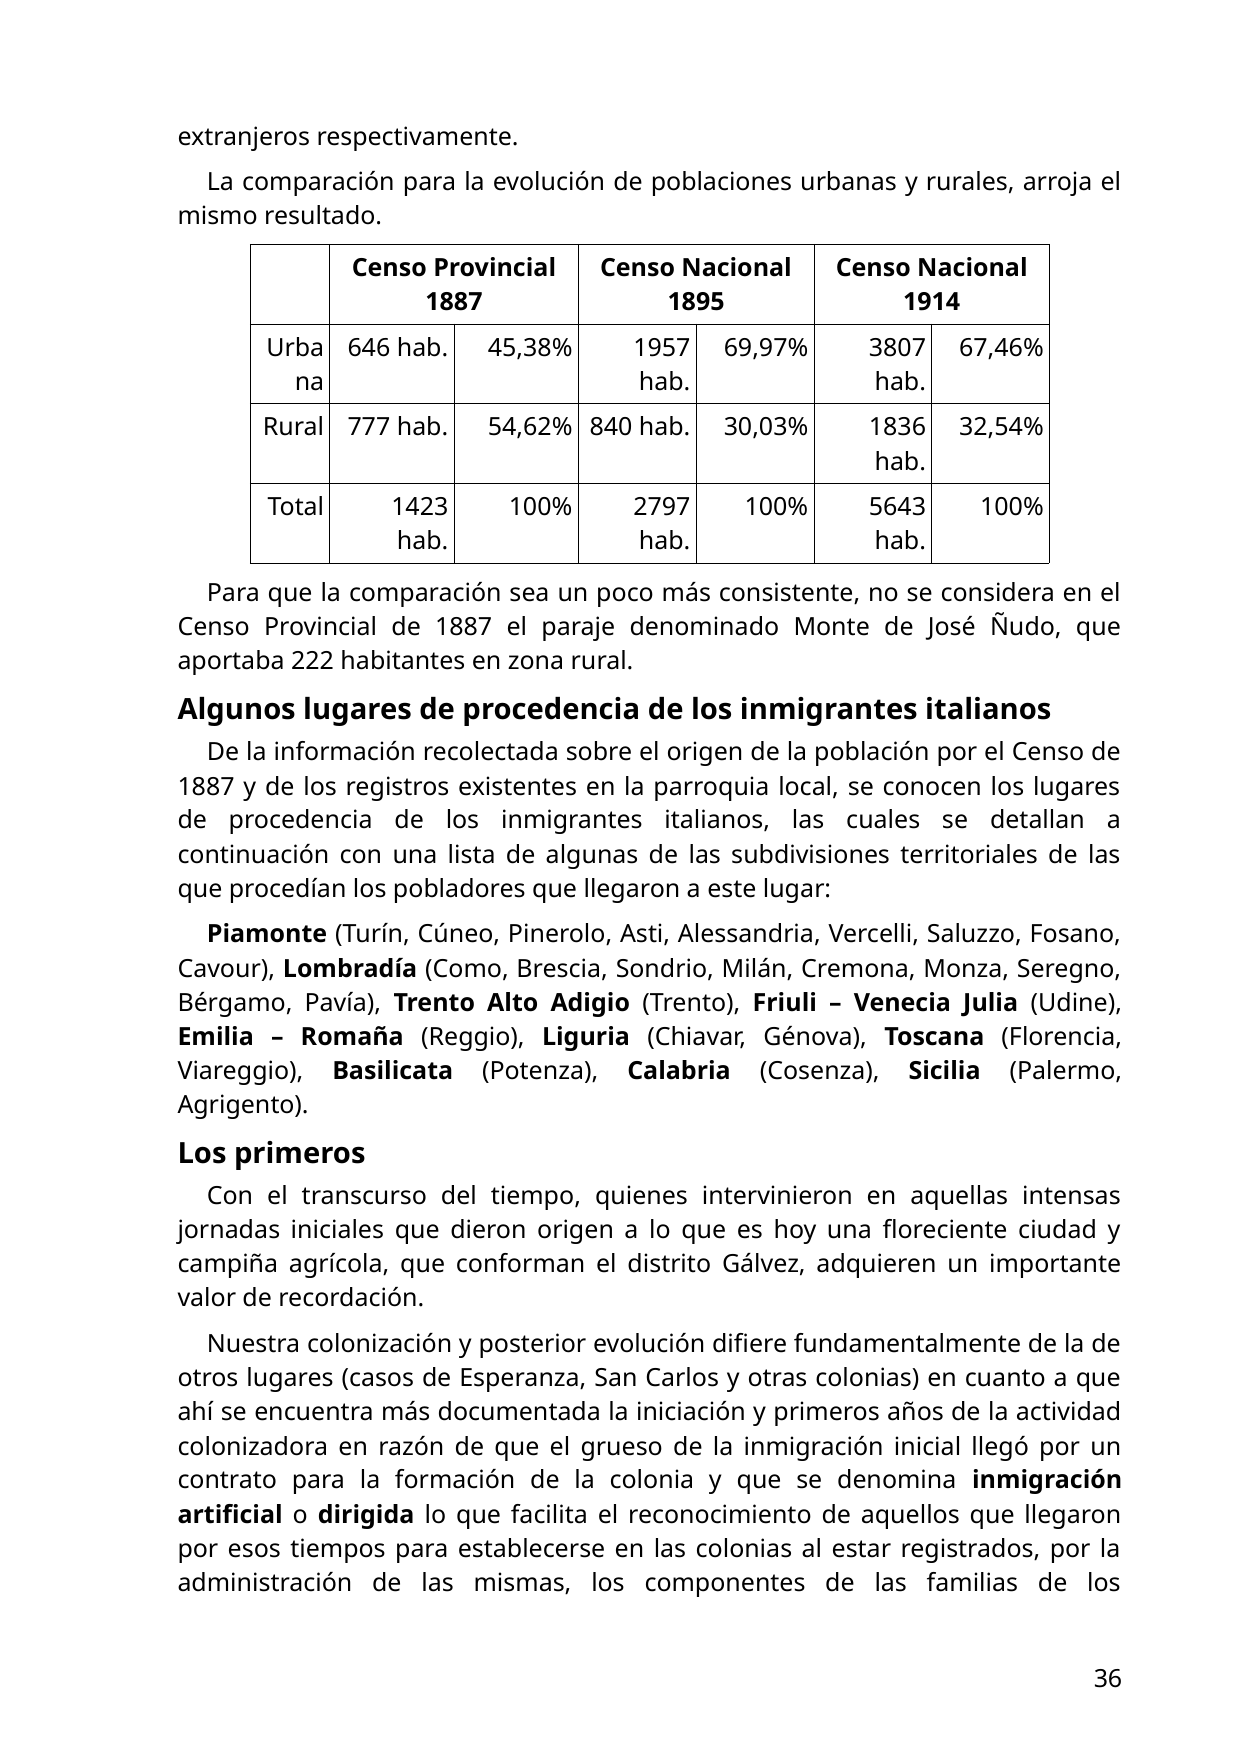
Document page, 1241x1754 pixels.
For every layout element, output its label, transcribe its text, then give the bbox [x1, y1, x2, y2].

table_header [251, 245, 329, 323]
table_cell 30,03% [697, 404, 814, 483]
text Con el transcurso del tiempo, quienes intervinieron en aquellas intensas jornadas iniciales que dieron origen a lo que es hoy una floreciente ciudad y campiña agrícola, que conforman el distrito Gálvez, adquieren un importante valor de recordación. [177, 1178, 1122, 1314]
table_cell Total [251, 484, 329, 563]
table_cell 5643 hab. [815, 484, 931, 563]
table_cell 54,62% [455, 404, 578, 483]
table_cell 100% [455, 484, 578, 563]
table_cell 1836 hab. [815, 404, 931, 483]
text Piamonte (Turín, Cúneo, Pinerolo, Asti, Alessandria, Vercelli, Saluzzo, Fosano, Cavour), Lombradía (Como, Brescia, Sondrio, Milán, Cremona, Monza, Seregno, Bérgamo, Pavía), Trento Alto Adigio (Trento), Friuli – Venecia Julia (Udine), Emilia – Romaña (Reggio), Liguria (Chiavar, Génova), Toscana (Florencia, Viareggio), Basilicata (Potenza), Calabria (Cosenza), Sicilia (Palermo, Agrigento). [177, 916, 1122, 1121]
table_cell Urbana [251, 325, 329, 403]
table_cell 69,97% [697, 325, 814, 403]
table_cell 840 hab. [579, 404, 696, 483]
table_cell 1957 hab. [579, 325, 696, 403]
table_cell 32,54% [932, 404, 1049, 483]
text Nuestra colonización y posterior evolución difiere fundamentalmente de la de otros lugares (casos de Esperanza, San Carlos y otras colonias) en cuanto a que ahí se encuentra más documentada la iniciación y primeros años de la actividad colonizadora en razón de que el grueso de la inmigración inicial llegó por un contrato para la formación de la colonia y que se denomina inmigración artificial o dirigida lo que facilita el reconocimiento de aquellos que llegaron por esos tiempos para establecerse en las colonias al estar registrados, por la administración de las mismas, los componentes de las familias de los [177, 1326, 1122, 1598]
text De la información recolectada sobre el origen de la población por el Censo de 1887 y de los registros existentes en la parroquia local, se conocen los lugares de procedencia de los inmigrantes italianos, las cuales se detallan a continuación con una lista de algunas de las subdivisiones territoriales de las que procedían los pobladores que llegaron a este lugar: [177, 734, 1122, 904]
table_cell 100% [932, 484, 1049, 563]
table_cell 100% [697, 484, 814, 563]
subtitle Algunos lugares de procedencia de los inmigrantes italianos [177, 688, 1122, 728]
text La comparación para la evolución de poblaciones urbanas y rurales, arroja el mismo resultado. [177, 164, 1122, 232]
table_cell 1423 hab. [330, 484, 454, 563]
table_cell 777 hab. [330, 404, 454, 483]
text Para que la comparación sea un poco más consistente, no se considera en el Censo Provincial de 1887 el paraje denominado Monte de José Ñudo, que aportaba 222 habitantes en zona rural. [177, 574, 1122, 677]
table_cell 2797 hab. [579, 484, 696, 563]
table_cell Rural [251, 404, 329, 483]
subtitle Los primeros [177, 1132, 1122, 1172]
table_header Censo Nacional 1895 [579, 245, 814, 323]
table_cell 646 hab. [330, 325, 454, 403]
text extranjeros respectivamente. [177, 118, 1122, 152]
table_header Censo Provincial 1887 [330, 245, 578, 323]
table_cell 3807 hab. [815, 325, 931, 403]
table_header Censo Nacional 1914 [815, 245, 1049, 323]
table_cell 67,46% [932, 325, 1049, 403]
table_cell 45,38% [455, 325, 578, 403]
